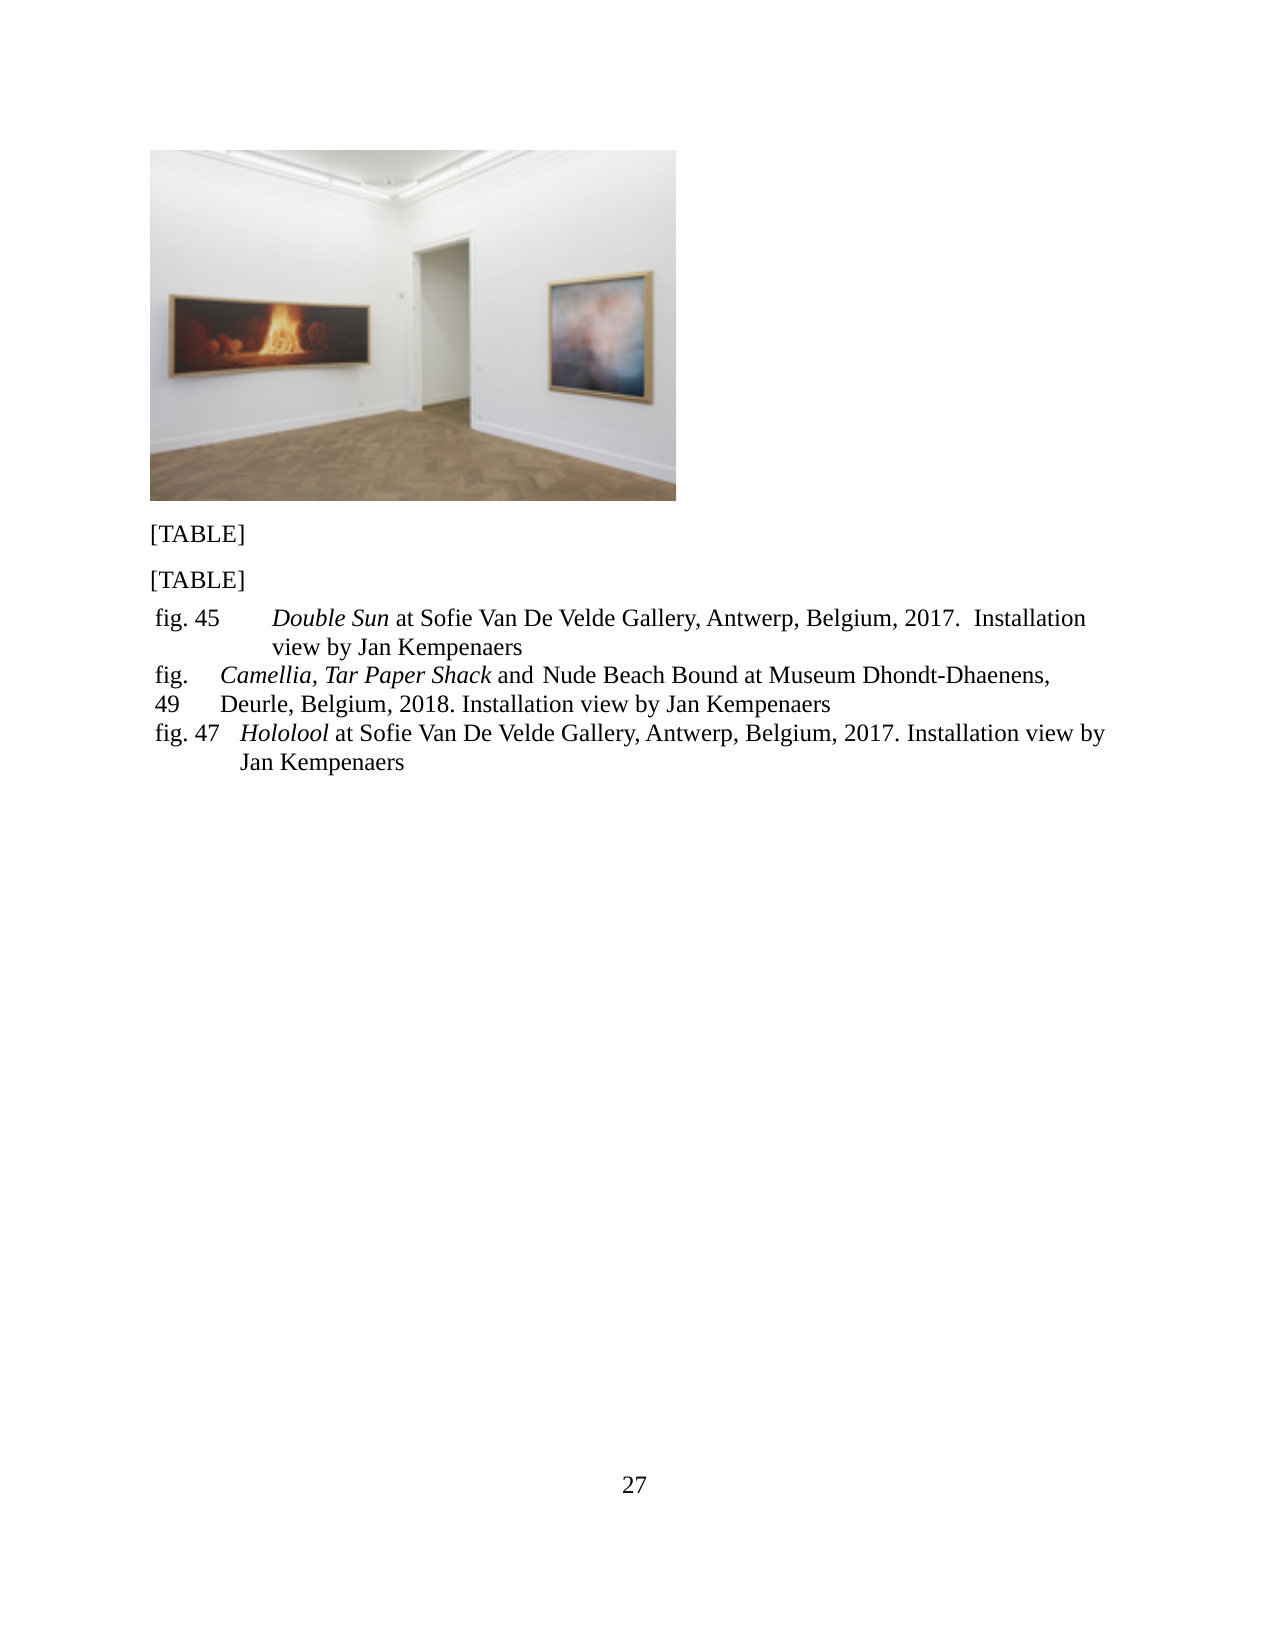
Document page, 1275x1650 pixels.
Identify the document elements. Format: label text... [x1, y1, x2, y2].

table_header Hololool at Sofie Van De Velde Gallery, Antwerp, Belgium, 2017. Installation view by Jan Kempenaers [235, 718, 1125, 776]
table_header Camellia, Tar Paper Shack and Nude Beach Bound at Museum Dhondt-Dhaenens, Deurle, Belgium, 2018. Installation view by Jan Kempenaers [215, 661, 1125, 718]
table_header fig. 49 [150, 661, 215, 718]
table_header Double Sun at Sofie Van De Velde Gallery, Antwerp, Belgium, 2017. Installation view by Jan Kempenaers [268, 603, 1125, 661]
picture [150, 150, 677, 501]
table_header fig. 47 [150, 718, 235, 776]
text [TABLE] [150, 519, 1125, 547]
table_header fig. 45 [150, 603, 267, 661]
text [TABLE] [150, 565, 1125, 594]
